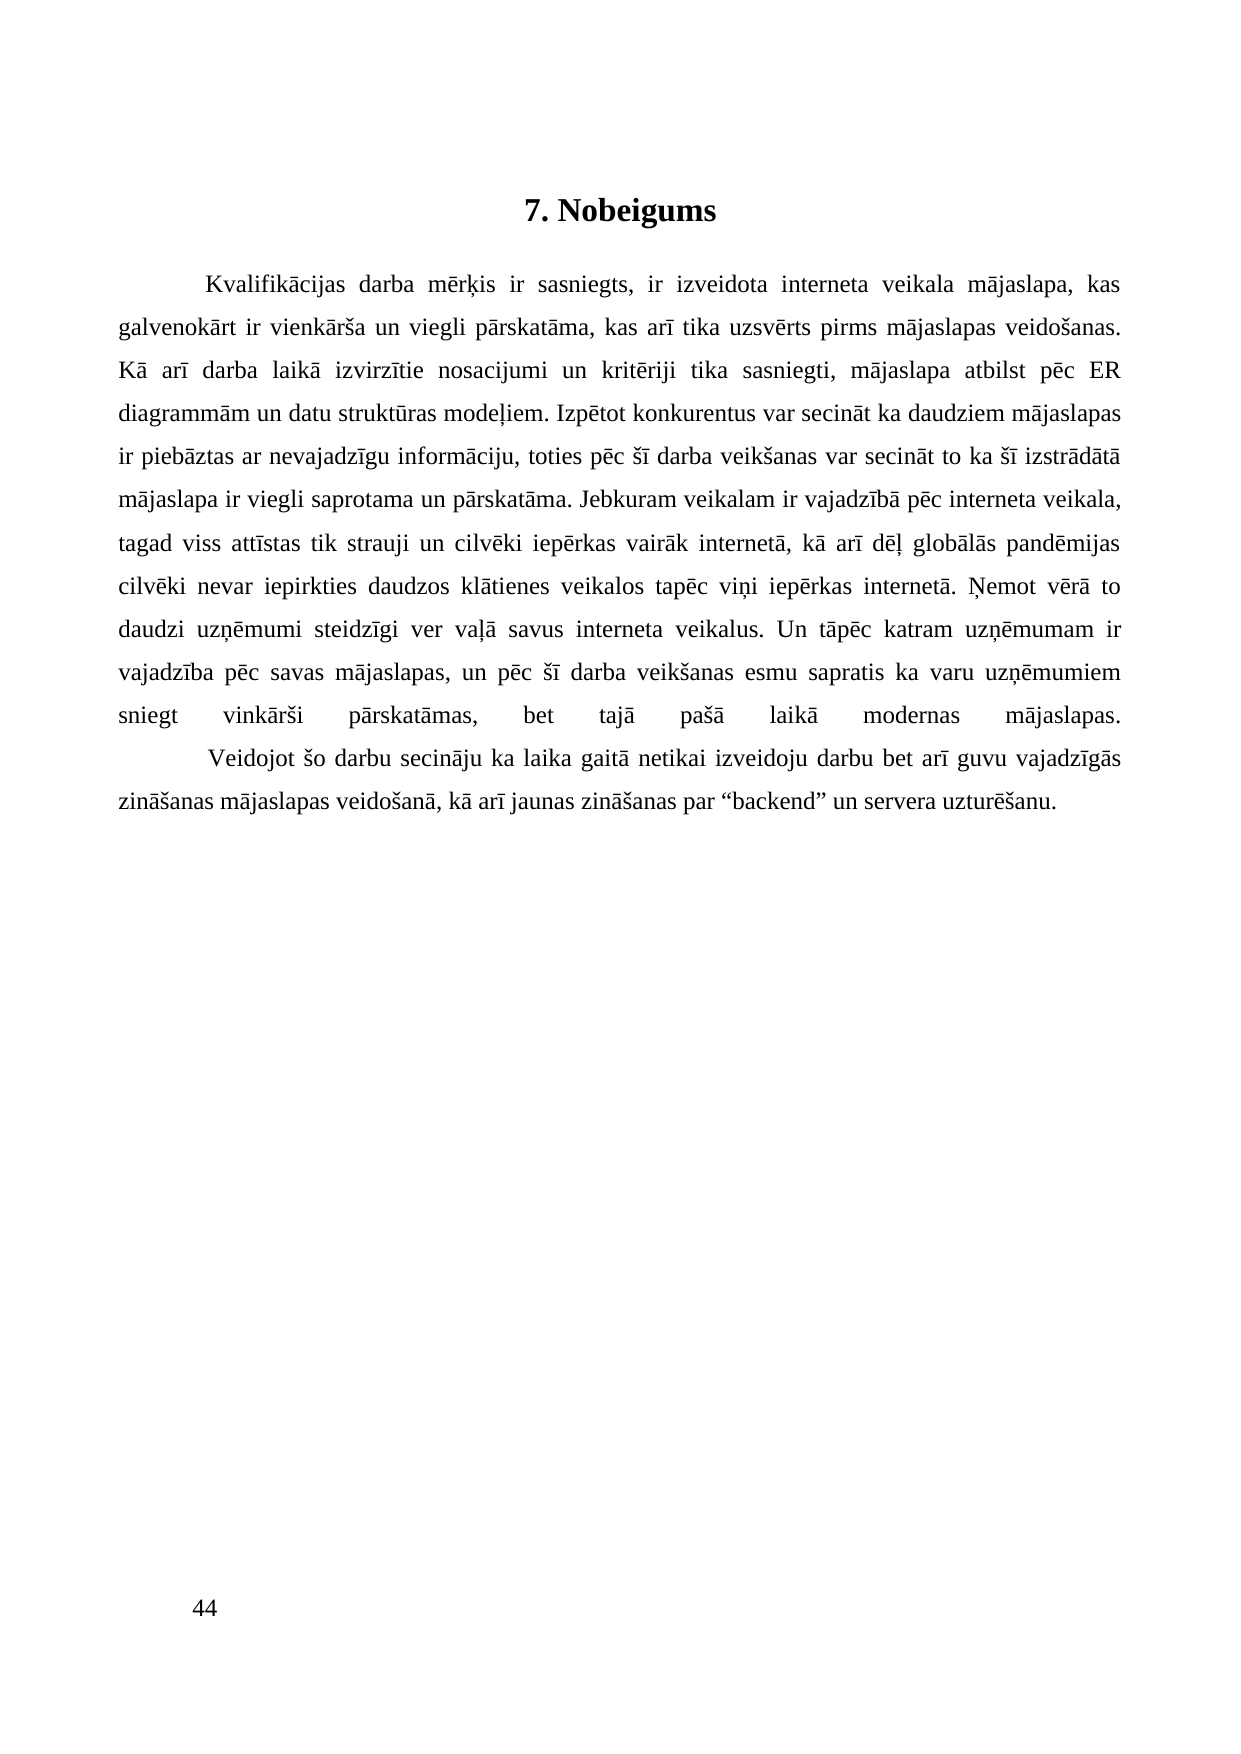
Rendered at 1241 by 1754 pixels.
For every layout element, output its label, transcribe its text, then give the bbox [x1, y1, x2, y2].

text 7. Nobeigums [118, 191, 1122, 229]
text Kvalifikācijas darba mērķis ir sasniegts, ir izveidota interneta veikala mājaslapa, kas galvenokārt ir vienkārša un viegli pārskatāma, kas arī tika uzsvērts pirms mājaslapas veidošanas. Kā arī darba laikā izvirzītie nosacijumi un kritēriji tika sasniegti, mājaslapa atbilst pēc ER diagrammām un datu struktūras modeļiem. Izpētot konkurentus var secināt ka daudziem mājaslapas ir piebāztas ar nevajadzīgu informāciju, toties pēc šī darba veikšanas var secināt to ka šī izstrādātā mājaslapa ir viegli saprotama un pārskatāma. Jebkuram veikalam ir vajadzībā pēc interneta veikala, tagad viss attīstas tik strauji un cilvēki iepērkas vairāk internetā, kā arī dēļ globālās pandēmijas cilvēki nevar iepirkties daudzos klātienes veikalos tapēc viņi iepērkas internetā. Ņemot vērā to daudzi uzņēmumi steidzīgi ver vaļā savus interneta veikalus. Un tāpēc katram uzņēmumam ir vajadzība pēc savas mājaslapas, un pēc šī darba veikšanas esmu sapratis ka varu uzņēmumiem sniegt vinkārši pārskatāmas, bet tajā pašā laikā modernas mājaslapas. Veidojot šo darbu secināju ka laika gaitā netikai izveidoju darbu bet arī guvu vajadzīgās zināšanas mājaslapas veidošanā, kā arī jaunas zināšanas par “backend” un servera uzturēšanu. [118, 269, 1122, 815]
